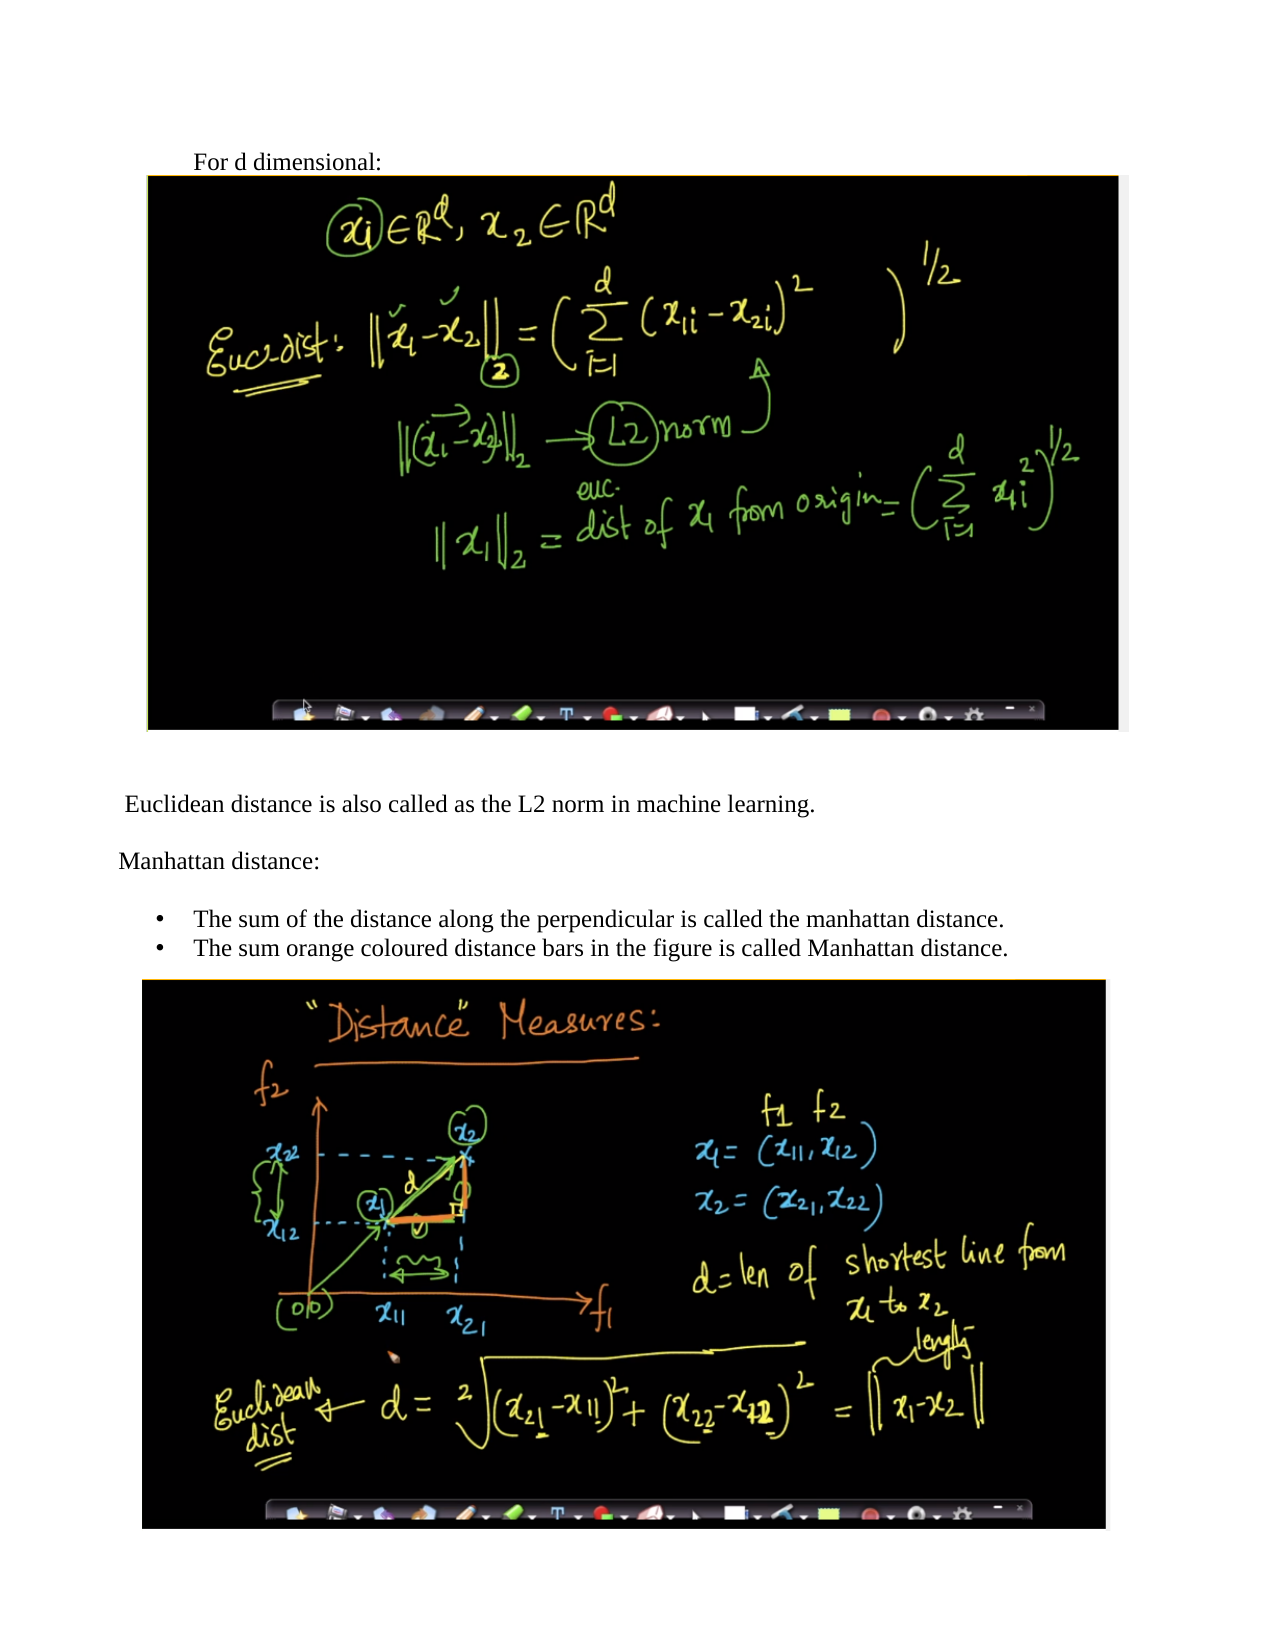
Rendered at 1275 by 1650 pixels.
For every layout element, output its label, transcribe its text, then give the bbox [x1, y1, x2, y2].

list For d dimensional: [156, 147, 1157, 176]
text Manhattan distance: [118, 846, 1157, 875]
picture [142, 979, 1111, 1531]
picture [146, 175, 1129, 732]
list The sum orange coloured distance bars in the figure is called Manhattan distance. [156, 933, 1157, 961]
text Euclidean distance is also called as the L2 norm in machine learning. [118, 789, 1157, 818]
list The sum of the distance along the perpendicular is called the manhattan distance. [156, 904, 1157, 933]
